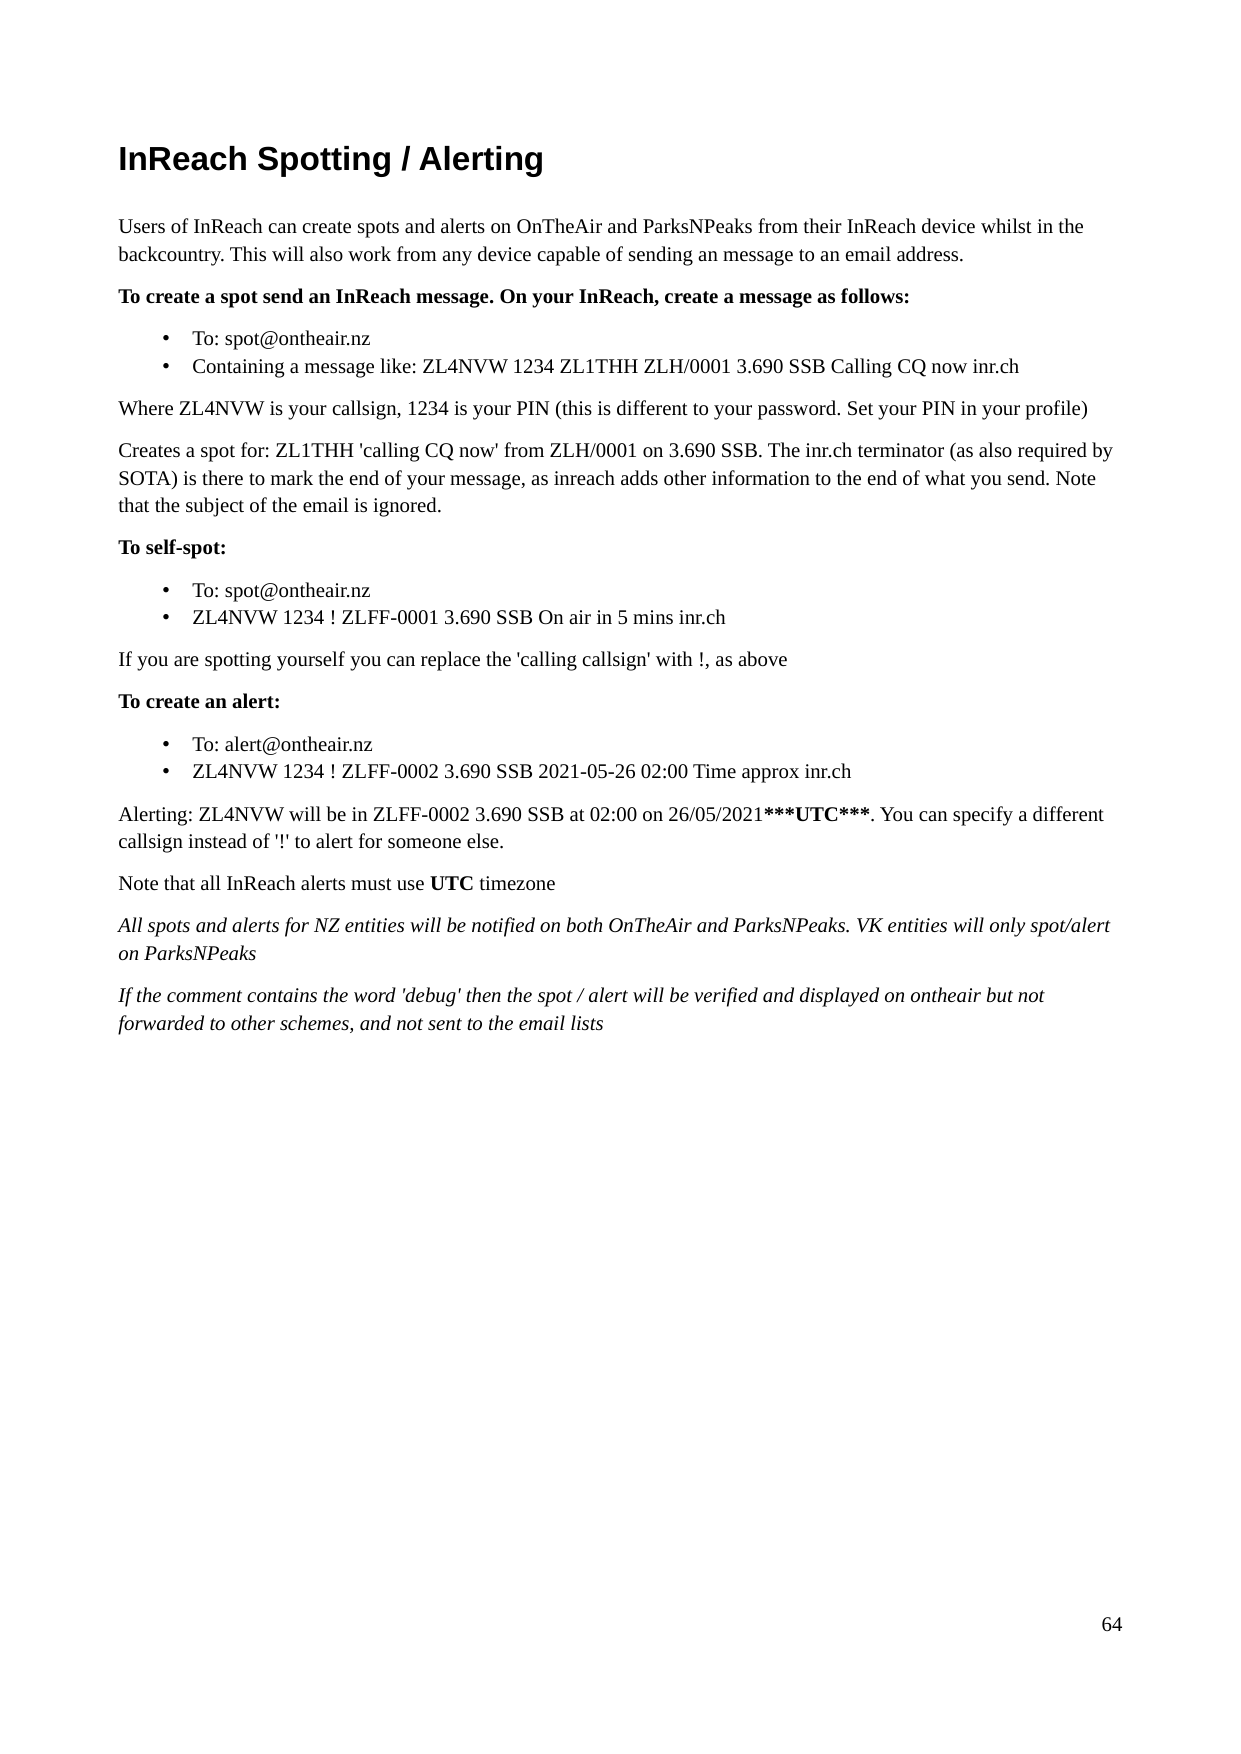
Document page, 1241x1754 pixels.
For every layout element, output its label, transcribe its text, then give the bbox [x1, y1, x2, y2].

list ZL4NVW 1234 ! ZLFF-0001 3.690 SSB On air in 5 mins inr.ch [162, 605, 1122, 629]
subtitle InReach Spotting / Alerting [118, 139, 1122, 177]
text If you are spotting yourself you can replace the 'calling callsign' with !, as above [118, 647, 1122, 671]
text Where ZL4NVW is your callsign, 1234 is your PIN (this is different to your password. Set your PIN in your profile) [118, 396, 1122, 420]
text Users of InReach can create spots and alerts on OnTheAir and ParksNPeaks from their InReach device whilst in the backcountry. This will also work from any device capable of sending an message to an email address. [118, 214, 1122, 266]
text Creates a spot for: ZL1THH 'calling CQ now' from ZLH/0001 on 3.690 SSB. The inr.ch terminator (as also required by SOTA) is there to mark the end of your message, as inreach adds other information to the end of what you send. Note that the subject of the email is ignored. [118, 438, 1122, 517]
text To self-spot: [118, 535, 1122, 559]
text Alerting: ZL4NVW will be in ZLFF-0002 3.690 SSB at 02:00 on 26/05/2021***UTC***. You can specify a different callsign instead of '!' to alert for someone else. [118, 801, 1122, 853]
list To: alert@ontheair.nz [162, 732, 1122, 756]
text All spots and alerts for NZ entities will be notified on both OnTheAir and ParksNPeaks. VK entities will only spot/alert on ParksNPeaks [118, 913, 1122, 965]
list Containing a message like: ZL4NVW 1234 ZL1THH ZLH/0001 3.690 SSB Calling CQ now inr.ch [162, 353, 1122, 378]
text To create an alert: [118, 689, 1122, 713]
list To: spot@ontheair.nz [162, 577, 1122, 602]
list To: spot@ontheair.nz [162, 326, 1122, 350]
text To create a spot send an InReach message. On your InReach, create a message as follows: [118, 284, 1122, 308]
text If the comment contains the word 'debug' then the spot / alert will be verified and displayed on ontheair but not forwarded to other schemes, and not sent to the email lists [118, 983, 1122, 1035]
text Note that all InReach alerts must use UTC timezone [118, 871, 1122, 895]
list ZL4NVW 1234 ! ZLFF-0002 3.690 SSB 2021-05-26 02:00 Time approx inr.ch [162, 759, 1122, 783]
